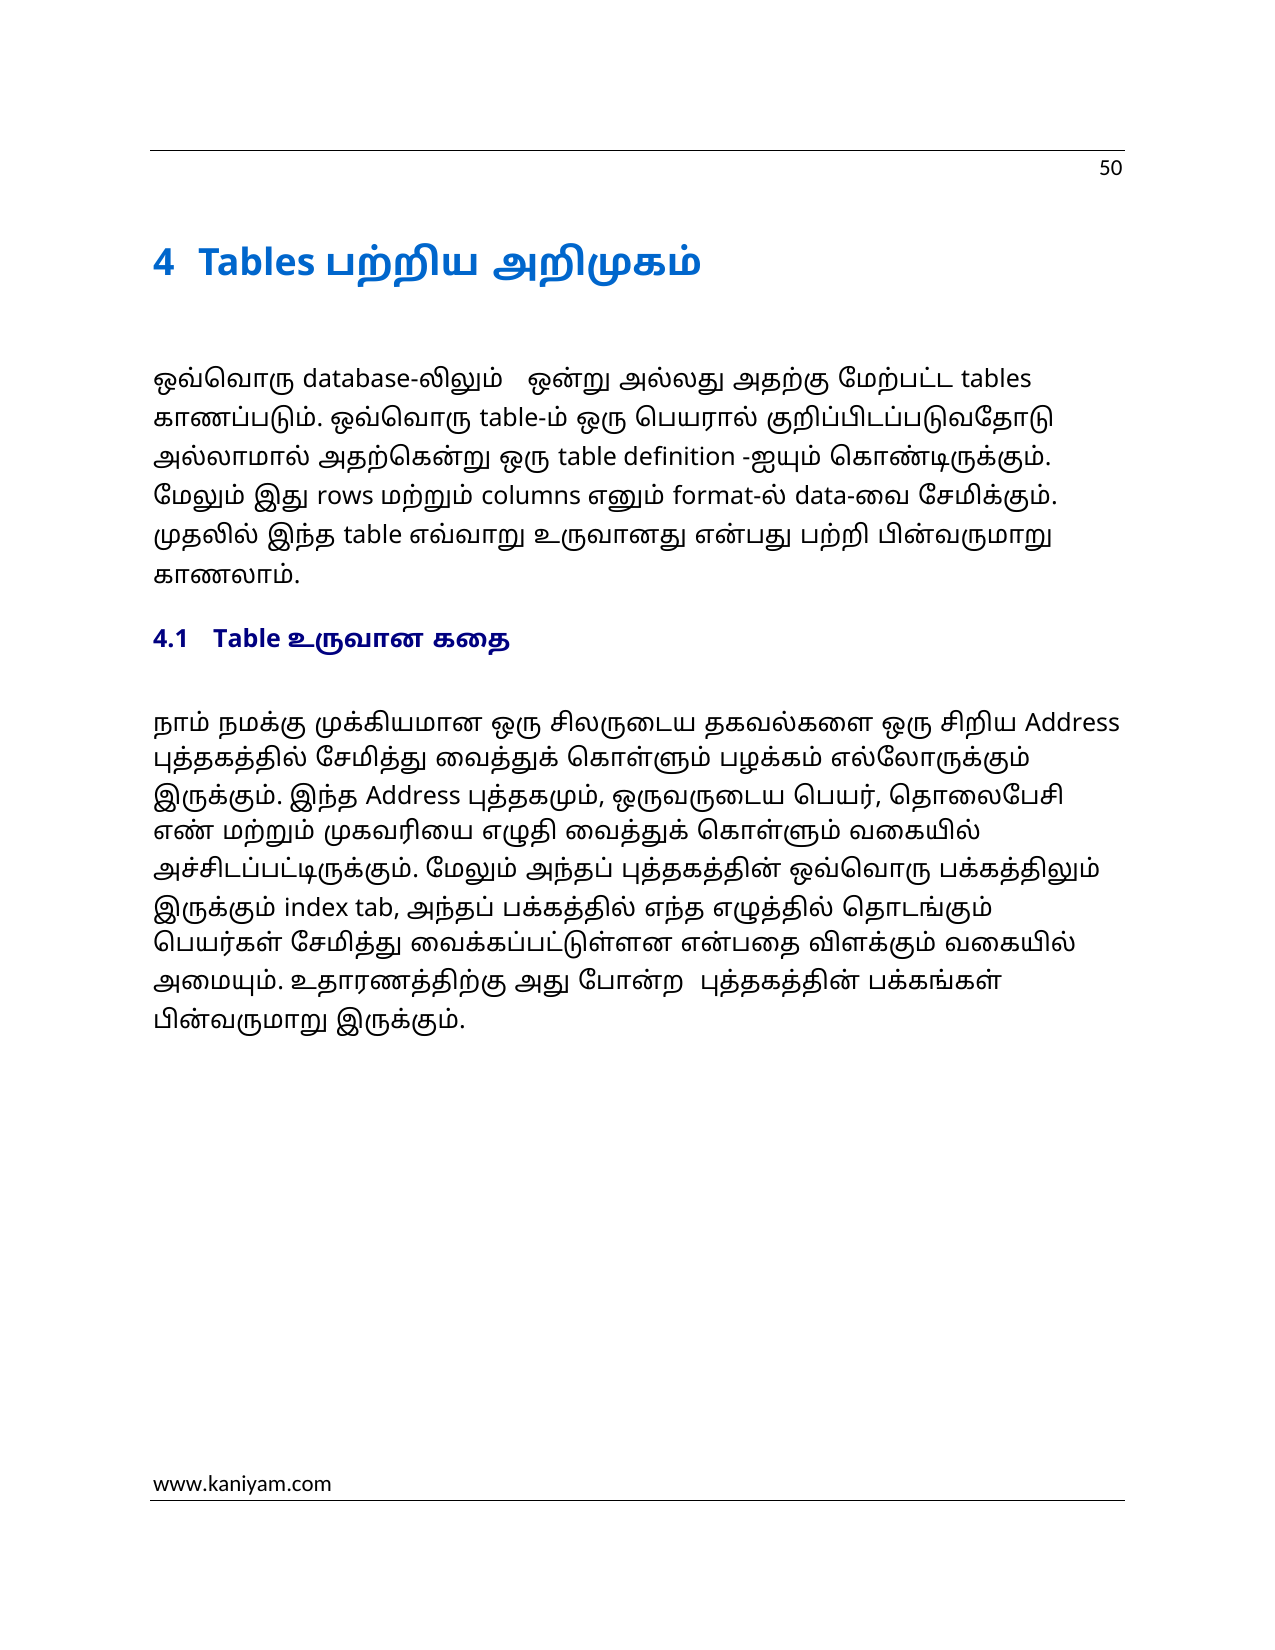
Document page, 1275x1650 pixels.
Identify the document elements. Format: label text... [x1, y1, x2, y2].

subtitle Tables பற்றிய அறிமுகம் [153, 236, 1122, 287]
text நாம் நமக்கு முக்கியமான ஒரு சிலருடைய தகவல்களை ஒரு சிறிய Address புத்தகத்தில் சேமித்து வைத்துக் கொள்ளும் பழக்கம் எல்லோருக்கும் இருக்கும். இந்த Address புத்தகமும், ஒருவருடைய பெயர், தொலைபேசி எண் மற்றும் முகவரியை எழுதி வைத்துக் கொள்ளும் வகையில் அச்சிடப்பட்டிருக்கும். மேலும் அந்தப் புத்தகத்தின் ஒவ்வொரு பக்கத்திலும் இருக்கும் index tab, அந்தப் பக்கத்தில் எந்த எழுத்தில் தொடங்கும் பெயர்கள் சேமித்து வைக்கப்பட்டுள்ளன என்பதை விளக்கும் வகையில் அமையும். உதாரணத்திற்கு அது போன்ற புத்தகத்தின் பக்கங்கள் பின்வருமாறு இருக்கும். [153, 705, 1122, 1036]
text ஒவ்வொரு database-லிலும் ஒன்று அல்லது அதற்கு மேற்பட்ட tables காணப்படும். ஒவ்வொரு table-ம் ஒரு பெயரால் குறிப்பிடப்படுவதோடு அல்லாமால் அதற்கென்று ஒரு table definition -ஐயும் கொண்டிருக்கும். மேலும் இது rows மற்றும் columns எனும் format-ல் data-வை சேமிக்கும். முதலில் இந்த table எவ்வாறு உருவானது என்பது பற்றி பின்வருமாறு காணலாம். [153, 360, 1122, 590]
subtitle Table உருவான கதை [153, 620, 1122, 654]
